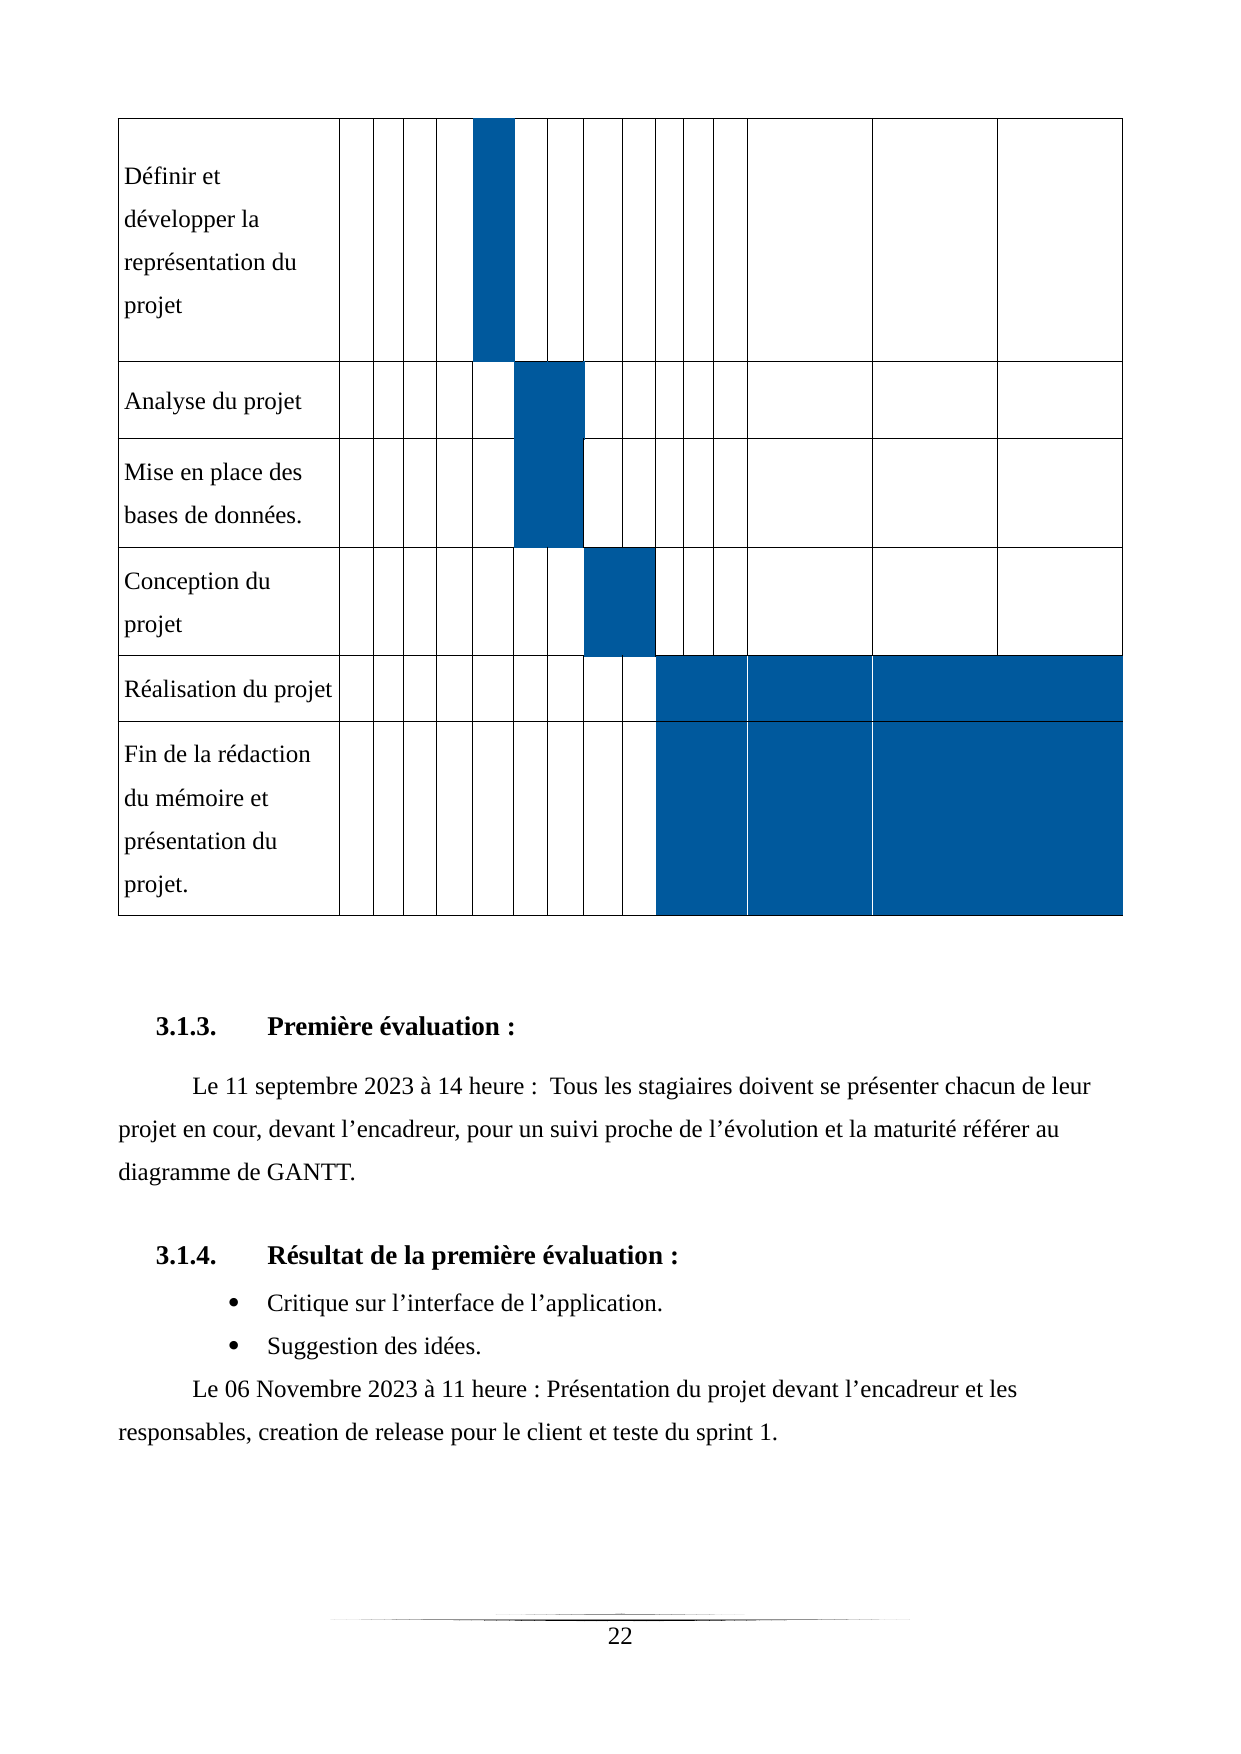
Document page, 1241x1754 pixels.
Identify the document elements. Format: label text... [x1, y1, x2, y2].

table_cell [714, 362, 747, 438]
table_cell [514, 548, 547, 655]
table_cell [998, 362, 1122, 438]
table_cell [374, 656, 403, 721]
table_cell [714, 548, 747, 655]
table_cell [437, 439, 472, 547]
table_cell [473, 722, 513, 915]
table_cell [623, 119, 655, 361]
table_cell [623, 439, 655, 547]
table_cell [374, 439, 403, 547]
table_cell Conception du projet [119, 548, 339, 655]
table_cell [340, 548, 373, 655]
table_cell [714, 656, 747, 721]
subtitle Première évaluation : [156, 1010, 1122, 1041]
table_cell Réalisation du projet [119, 656, 339, 721]
table_cell [340, 119, 373, 361]
table_cell [340, 722, 373, 915]
table_cell [748, 119, 872, 361]
table_cell [998, 439, 1122, 547]
table_cell [748, 722, 872, 915]
picture [171, 1613, 1069, 1622]
table_cell [340, 362, 373, 438]
table_cell [748, 362, 872, 438]
table_cell [684, 656, 714, 721]
table_cell [656, 119, 683, 361]
table_cell [584, 439, 622, 547]
table_cell [374, 722, 403, 915]
table_cell [473, 439, 514, 547]
table_cell [515, 119, 547, 361]
table_cell [584, 657, 622, 721]
table_cell [714, 119, 747, 361]
table_cell [656, 656, 684, 721]
table_cell [656, 722, 684, 915]
table_cell [437, 362, 472, 438]
table_cell [656, 362, 683, 438]
table_cell [585, 362, 622, 438]
table_cell [873, 439, 997, 547]
table_cell [656, 439, 683, 547]
table_cell [404, 362, 436, 438]
table_cell [622, 548, 655, 655]
table_cell [548, 656, 583, 721]
table_cell [684, 119, 713, 361]
table_cell [684, 548, 713, 655]
table_cell [374, 119, 403, 361]
table_cell [404, 439, 436, 547]
table_cell [514, 440, 547, 547]
table_cell [548, 548, 584, 655]
table_cell [584, 722, 622, 915]
table_cell [340, 656, 373, 721]
table_cell [340, 439, 373, 547]
table_cell [437, 548, 472, 655]
table_cell [548, 362, 583, 438]
table_cell Définir et développer la représentation du projet [119, 119, 339, 361]
table_cell [404, 722, 436, 915]
table_cell [514, 656, 547, 721]
list Suggestion des idées. [229, 1331, 1122, 1359]
table_cell Mise en place des bases de données. [119, 439, 339, 547]
table_cell [873, 119, 997, 361]
table_cell [548, 722, 583, 915]
table_cell [748, 548, 872, 655]
subtitle Résultat de la première évaluation : [156, 1239, 1122, 1270]
table_cell [748, 656, 872, 721]
table_cell [473, 656, 513, 721]
table_cell [998, 656, 1123, 721]
text Le 06 Novembre 2023 à 11 heure : Présentation du projet devant l’encadreur et les responsables, creation de release pour le client et teste du sprint 1. [118, 1374, 1122, 1446]
table_cell [404, 119, 436, 361]
table_cell [873, 656, 998, 721]
table_cell Fin de la rédaction du mémoire et présentation du projet. [119, 722, 339, 915]
list Critique sur l’interface de l’application. [229, 1288, 1122, 1316]
table_cell [873, 362, 997, 438]
table_cell [998, 548, 1122, 655]
table_cell [684, 722, 714, 915]
table_cell [404, 656, 436, 721]
table_cell [404, 548, 436, 655]
table_cell [473, 120, 513, 361]
text Le 11 septembre 2023 à 14 heure : Tous les stagiaires doivent se présenter chacun de leur projet en cour, devant l’encadreur, pour un suivi proche de l’évolution et la maturité référer au diagramme de GANTT. [118, 1071, 1122, 1186]
table_cell [437, 119, 473, 361]
table_cell [623, 722, 656, 915]
table_cell [998, 722, 1123, 915]
table_cell [374, 548, 403, 655]
table_cell [473, 548, 513, 655]
table_cell [548, 119, 583, 361]
table_cell [547, 440, 583, 547]
table_cell [584, 119, 622, 361]
table_cell [714, 439, 747, 547]
table_cell [873, 548, 997, 655]
table_cell [623, 657, 656, 721]
table_cell [437, 656, 472, 721]
table_cell [748, 439, 872, 547]
table_cell [873, 722, 998, 915]
table_cell [374, 362, 403, 438]
table_cell [684, 362, 713, 438]
table_cell [514, 722, 547, 915]
table_cell [684, 439, 713, 547]
table_cell [623, 362, 655, 438]
table_cell [998, 119, 1122, 361]
table_cell [437, 722, 472, 915]
table_cell [714, 722, 747, 915]
table_cell [584, 548, 622, 655]
table_cell Analyse du projet [119, 362, 339, 438]
table_cell [656, 548, 683, 655]
table_cell [514, 362, 547, 438]
table_cell [473, 362, 514, 438]
